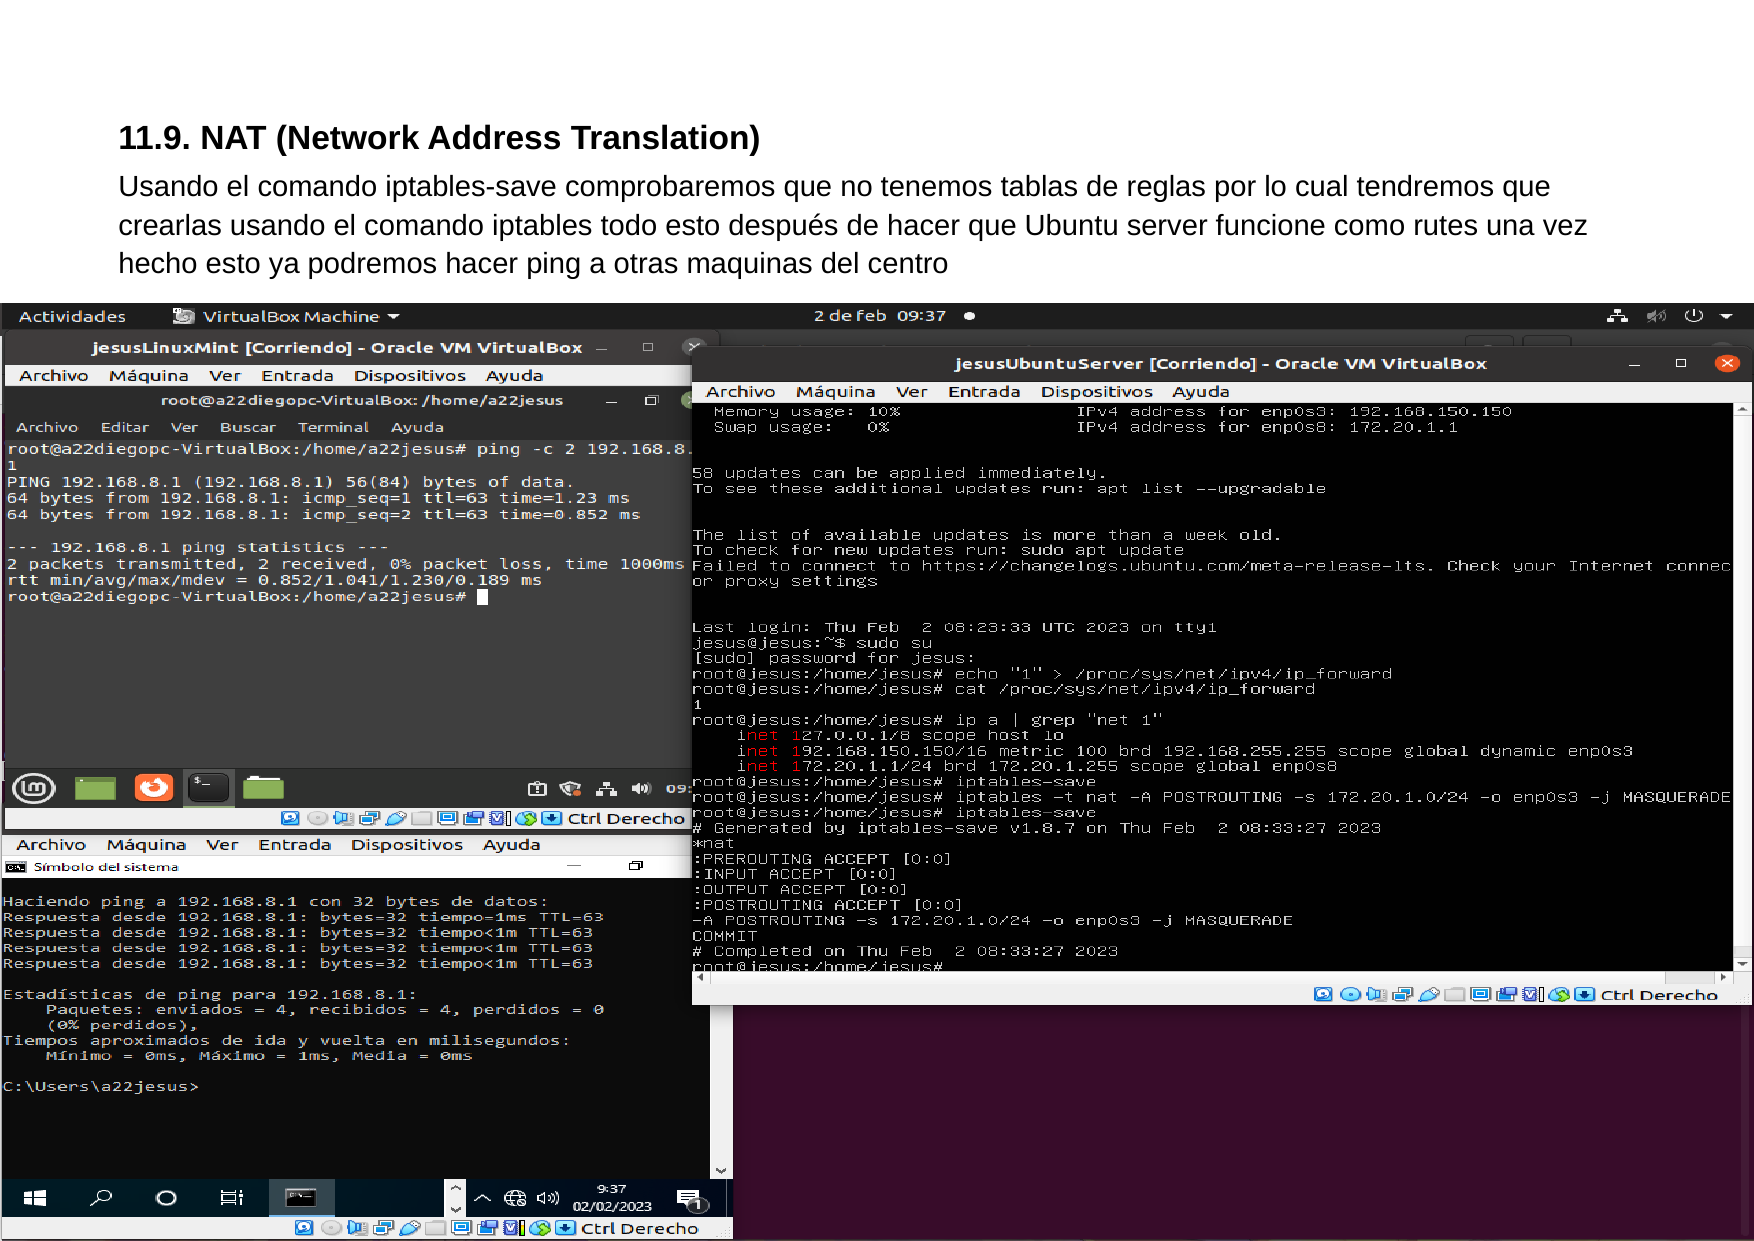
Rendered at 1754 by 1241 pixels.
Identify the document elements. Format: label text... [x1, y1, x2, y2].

picture [0, 303, 1754, 1241]
text Usando el comando iptables-save comprobaremos que no tenemos tablas de reglas por lo cual tendremos que crearlas usando el comando iptables todo esto después de hacer que Ubuntu server funcione como rutes una vez hecho esto ya podremos hacer ping a otras maquinas del centro [118, 169, 1636, 280]
subtitle 11.9. NAT (Network Address Translation) [118, 118, 1636, 157]
